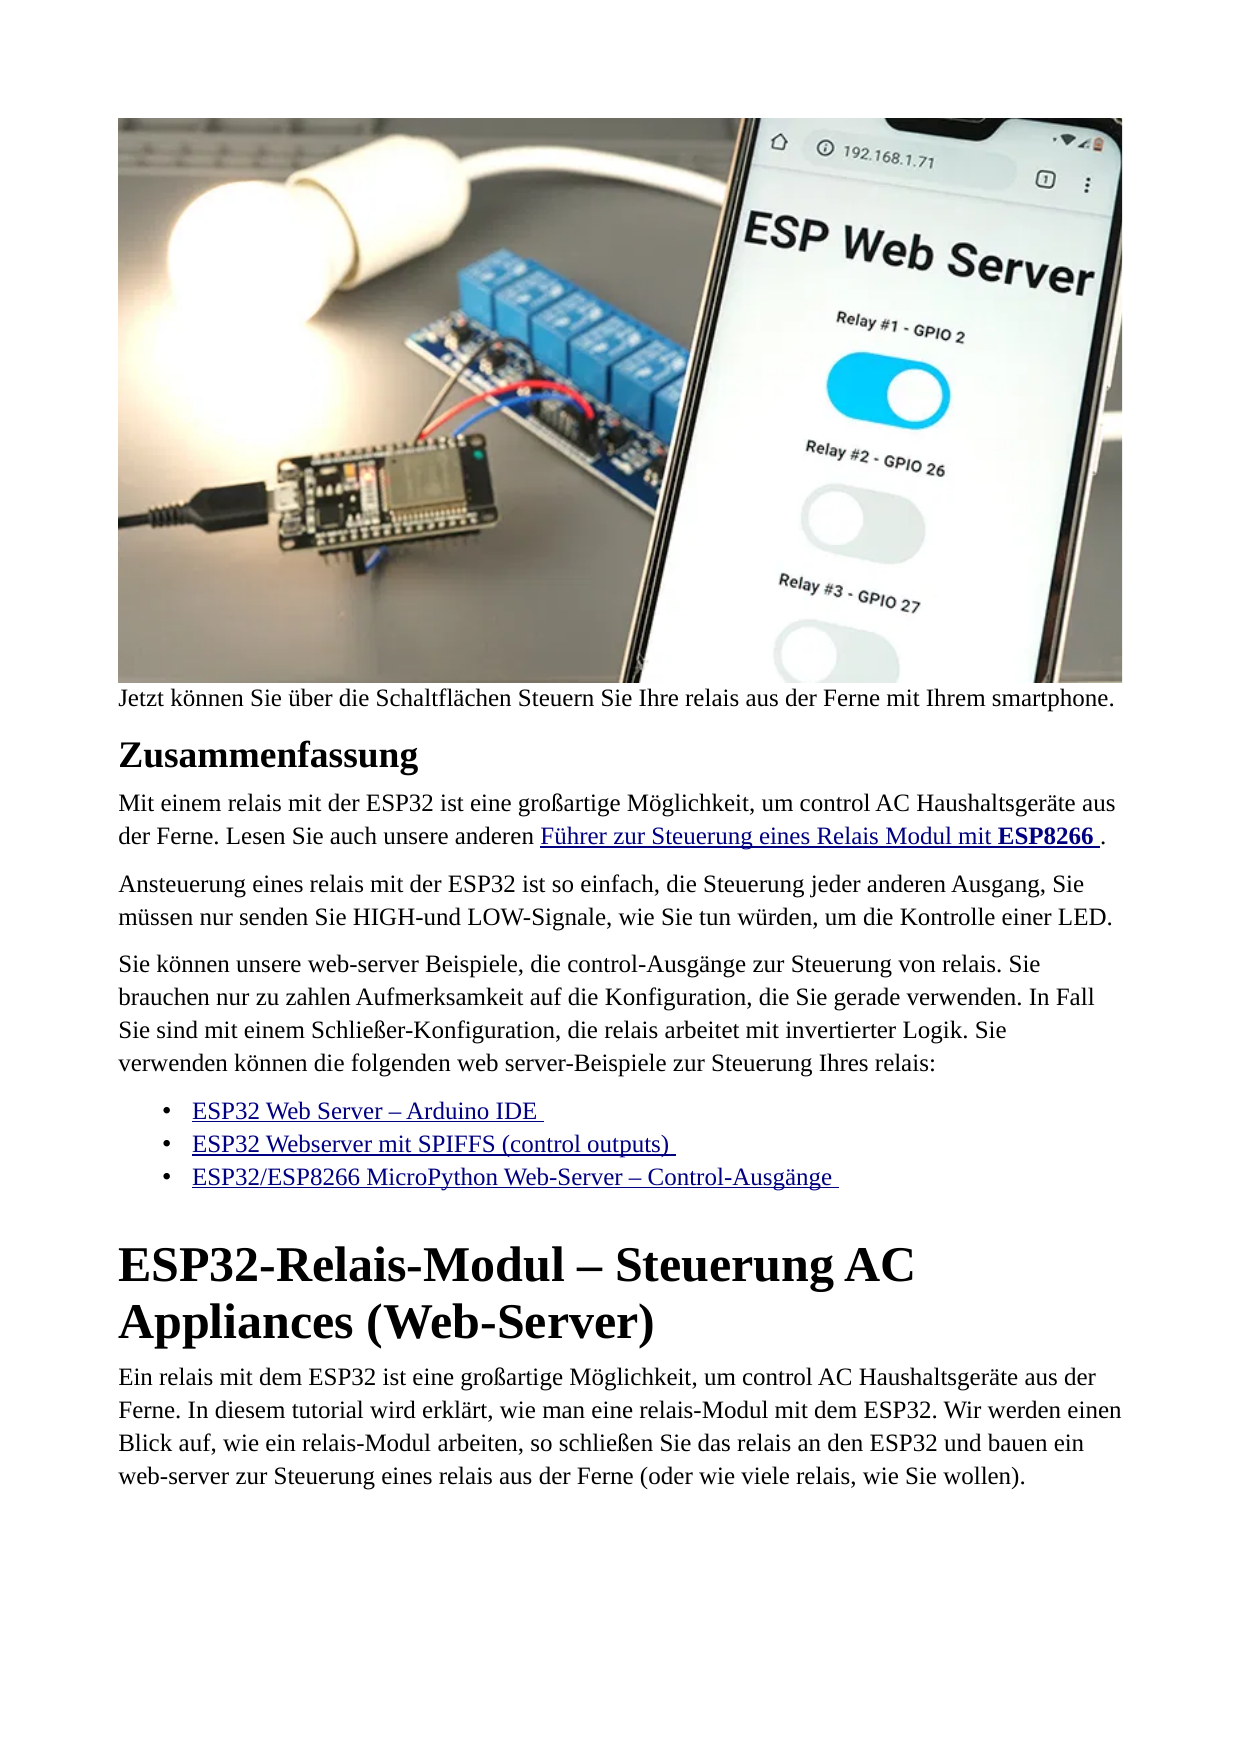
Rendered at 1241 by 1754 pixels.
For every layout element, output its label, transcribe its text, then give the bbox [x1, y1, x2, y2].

subtitle ESP32-Relais-Modul – Steuerung AC Appliances (Web-Server) [118, 1235, 1122, 1350]
list ESP32/ESP8266 MicroPython Web-Server – Control-Ausgänge [162, 1162, 1122, 1191]
text Jetzt können Sie über die Schaltflächen Steuern Sie Ihre relais aus der Ferne mit Ihrem smartphone. [118, 683, 1122, 712]
picture [118, 118, 1123, 683]
list ESP32 Webserver mit SPIFFS (control outputs) [162, 1129, 1122, 1158]
list ESP32 Web Server – Arduino IDE [162, 1096, 1122, 1125]
text Sie können unsere web-server Beispiele, die control-Ausgänge zur Steuerung von relais. Sie brauchen nur zu zahlen Aufmerksamkeit auf die Konfiguration, die Sie gerade verwenden. In Fall Sie sind mit einem Schließer-Konfiguration, die relais arbeitet mit invertierter Logik. Sie verwenden können die folgenden web server-Beispiele zur Steuerung Ihres relais: [118, 949, 1122, 1077]
text Mit einem relais mit der ESP32 ist eine großartige Möglichkeit, um control AC Haushaltsgeräte aus der Ferne. Lesen Sie auch unsere anderen Führer zur Steuerung eines Relais Modul mit ESP8266 . [118, 788, 1122, 850]
subtitle Zusammenfassung [118, 732, 1122, 776]
text Ein relais mit dem ESP32 ist eine großartige Möglichkeit, um control AC Haushaltsgeräte aus der Ferne. In diesem tutorial wird erklärt, wie man eine relais-Modul mit dem ESP32. Wir werden einen Blick auf, wie ein relais-Modul arbeiten, so schließen Sie das relais an den ESP32 und bauen ein web-server zur Steuerung eines relais aus der Ferne (oder wie viele relais, wie Sie wollen). [118, 1362, 1122, 1490]
text Ansteuerung eines relais mit der ESP32 ist so einfach, die Steuerung jeder anderen Ausgang, Sie müssen nur senden Sie HIGH-und LOW-Signale, wie Sie tun würden, um die Kontrolle einer LED. [118, 869, 1122, 931]
